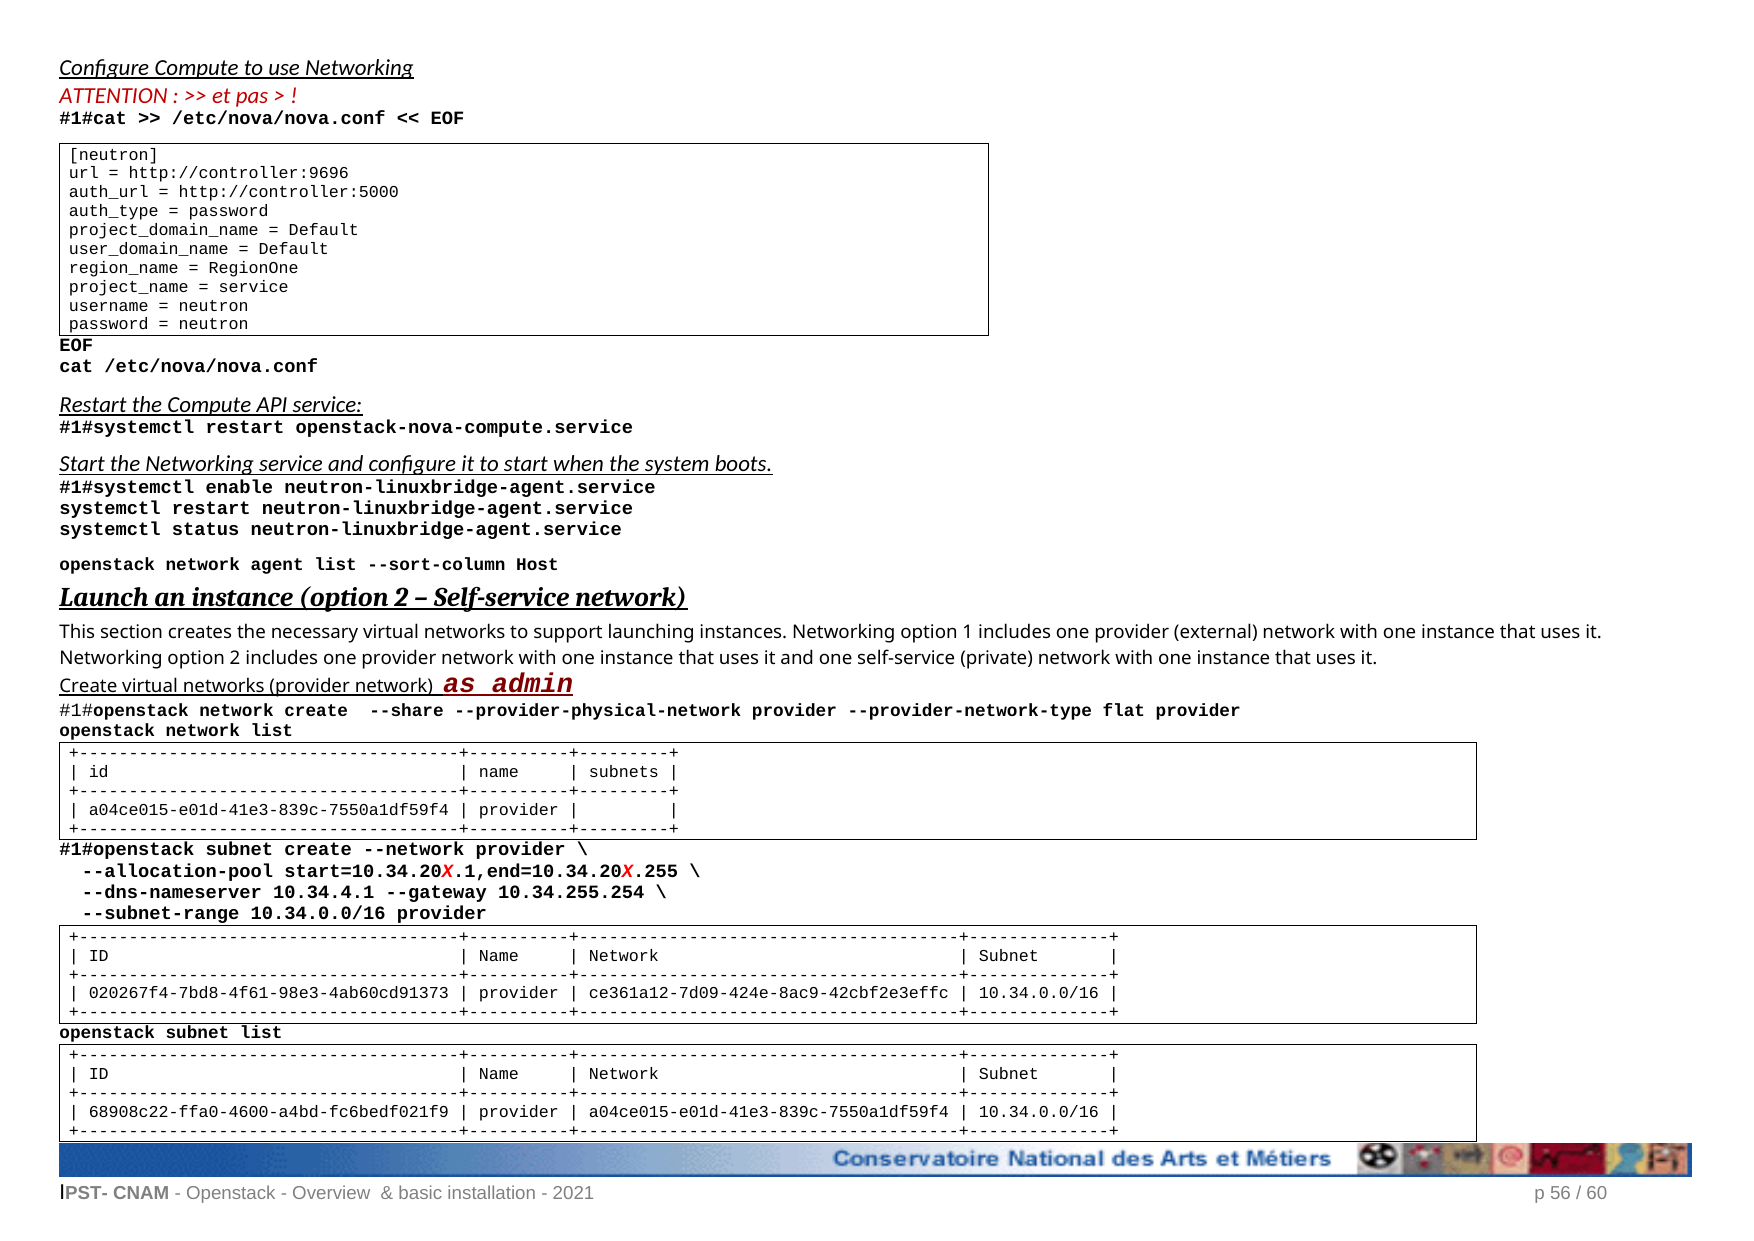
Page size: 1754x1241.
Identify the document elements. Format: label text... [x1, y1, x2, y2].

text username = neutron [60, 294, 988, 313]
text user_domain_name = Default [60, 237, 988, 256]
text Create virtual networks (provider network) as admin [59, 670, 1695, 700]
text cat /etc/nova/nova.conf [59, 357, 1695, 378]
text +--------------------------------------+----------+---------+ [60, 743, 1476, 761]
text systemctl status neutron-linuxbridge-agent.service [59, 520, 1695, 541]
text project_domain_name = Default [60, 218, 988, 237]
text password = neutron [60, 313, 988, 335]
text Configure Compute to use Networking [59, 53, 1695, 81]
text region_name = RegionOne [60, 256, 988, 275]
text This section creates the necessary virtual networks to support launching instances. Networking option 1 includes one provider (external) network with one instance that uses it. Networking option 2 includes one provider network with one instance that uses it and one self-service (private) network with one instance that uses it. [59, 619, 1695, 670]
text | 020267f4-7bd8-4f61-98e3-4ab60cd91373 | provider | ce361a12-7d09-424e-8ac9-42cbf2e3effc | 10.34.0.0/16 | [60, 982, 1476, 1001]
text | id | name | subnets | [60, 761, 1476, 779]
text +--------------------------------------+----------+--------------------------------------+--------------+ [60, 1081, 1476, 1100]
text auth_type = password [60, 200, 988, 218]
text +--------------------------------------+----------+---------+ [60, 817, 1476, 839]
text +--------------------------------------+----------+--------------------------------------+--------------+ [60, 926, 1476, 944]
text | ID | Name | Network | Subnet | [60, 944, 1476, 963]
text | ID | Name | Network | Subnet | [60, 1063, 1476, 1081]
text url = http://controller:9696 [60, 162, 988, 181]
text #1#openstack subnet create --network provider \ [59, 840, 1695, 861]
text ATTENTION : >> et pas > ! [59, 81, 1695, 109]
text +--------------------------------------+----------+--------------------------------------+--------------+ [60, 963, 1476, 982]
text +--------------------------------------+----------+--------------------------------------+--------------+ [60, 1001, 1476, 1023]
text --allocation-pool start=10.34.20X.1,end=10.34.20X.255 \ [59, 861, 1695, 883]
text openstack network list [59, 722, 1695, 742]
text #1#systemctl restart openstack-nova-compute.service [59, 418, 1695, 439]
text #1#systemctl enable neutron-linuxbridge-agent.service [59, 478, 1695, 499]
text #1#cat >> /etc/nova/nova.conf << EOF [59, 109, 1695, 130]
text +--------------------------------------+----------+--------------------------------------+--------------+ [60, 1119, 1476, 1141]
text EOF [59, 336, 1695, 357]
text systemctl restart neutron-linuxbridge-agent.service [59, 499, 1695, 520]
text openstack network agent list --sort-column Host [59, 556, 1695, 576]
subtitle Launch an instance (option 2 – Self-service network) [59, 582, 1695, 613]
text [neutron] [60, 144, 988, 162]
text +--------------------------------------+----------+--------------------------------------+--------------+ [60, 1045, 1476, 1063]
text auth_url = http://controller:5000 [60, 181, 988, 200]
text --subnet-range 10.34.0.0/16 provider [59, 904, 1695, 925]
text | 68908c22-ffa0-4600-a4bd-fc6bedf021f9 | provider | a04ce015-e01d-41e3-839c-7550a1df59f4 | 10.34.0.0/16 | [60, 1100, 1476, 1119]
text openstack subnet list [59, 1024, 1695, 1044]
text --dns-nameserver 10.34.4.1 --gateway 10.34.255.254 \ [59, 883, 1695, 904]
text Start the Networking service and configure it to start when the system boots. [59, 449, 1695, 478]
text +--------------------------------------+----------+---------+ [60, 779, 1476, 798]
text #1#openstack network create --share --provider-physical-network provider --provider-network-type flat provider [59, 700, 1695, 722]
text Restart the Compute API service: [59, 390, 1695, 418]
text | a04ce015-e01d-41e3-839c-7550a1df59f4 | provider | | [60, 798, 1476, 817]
text project_name = service [60, 275, 988, 294]
